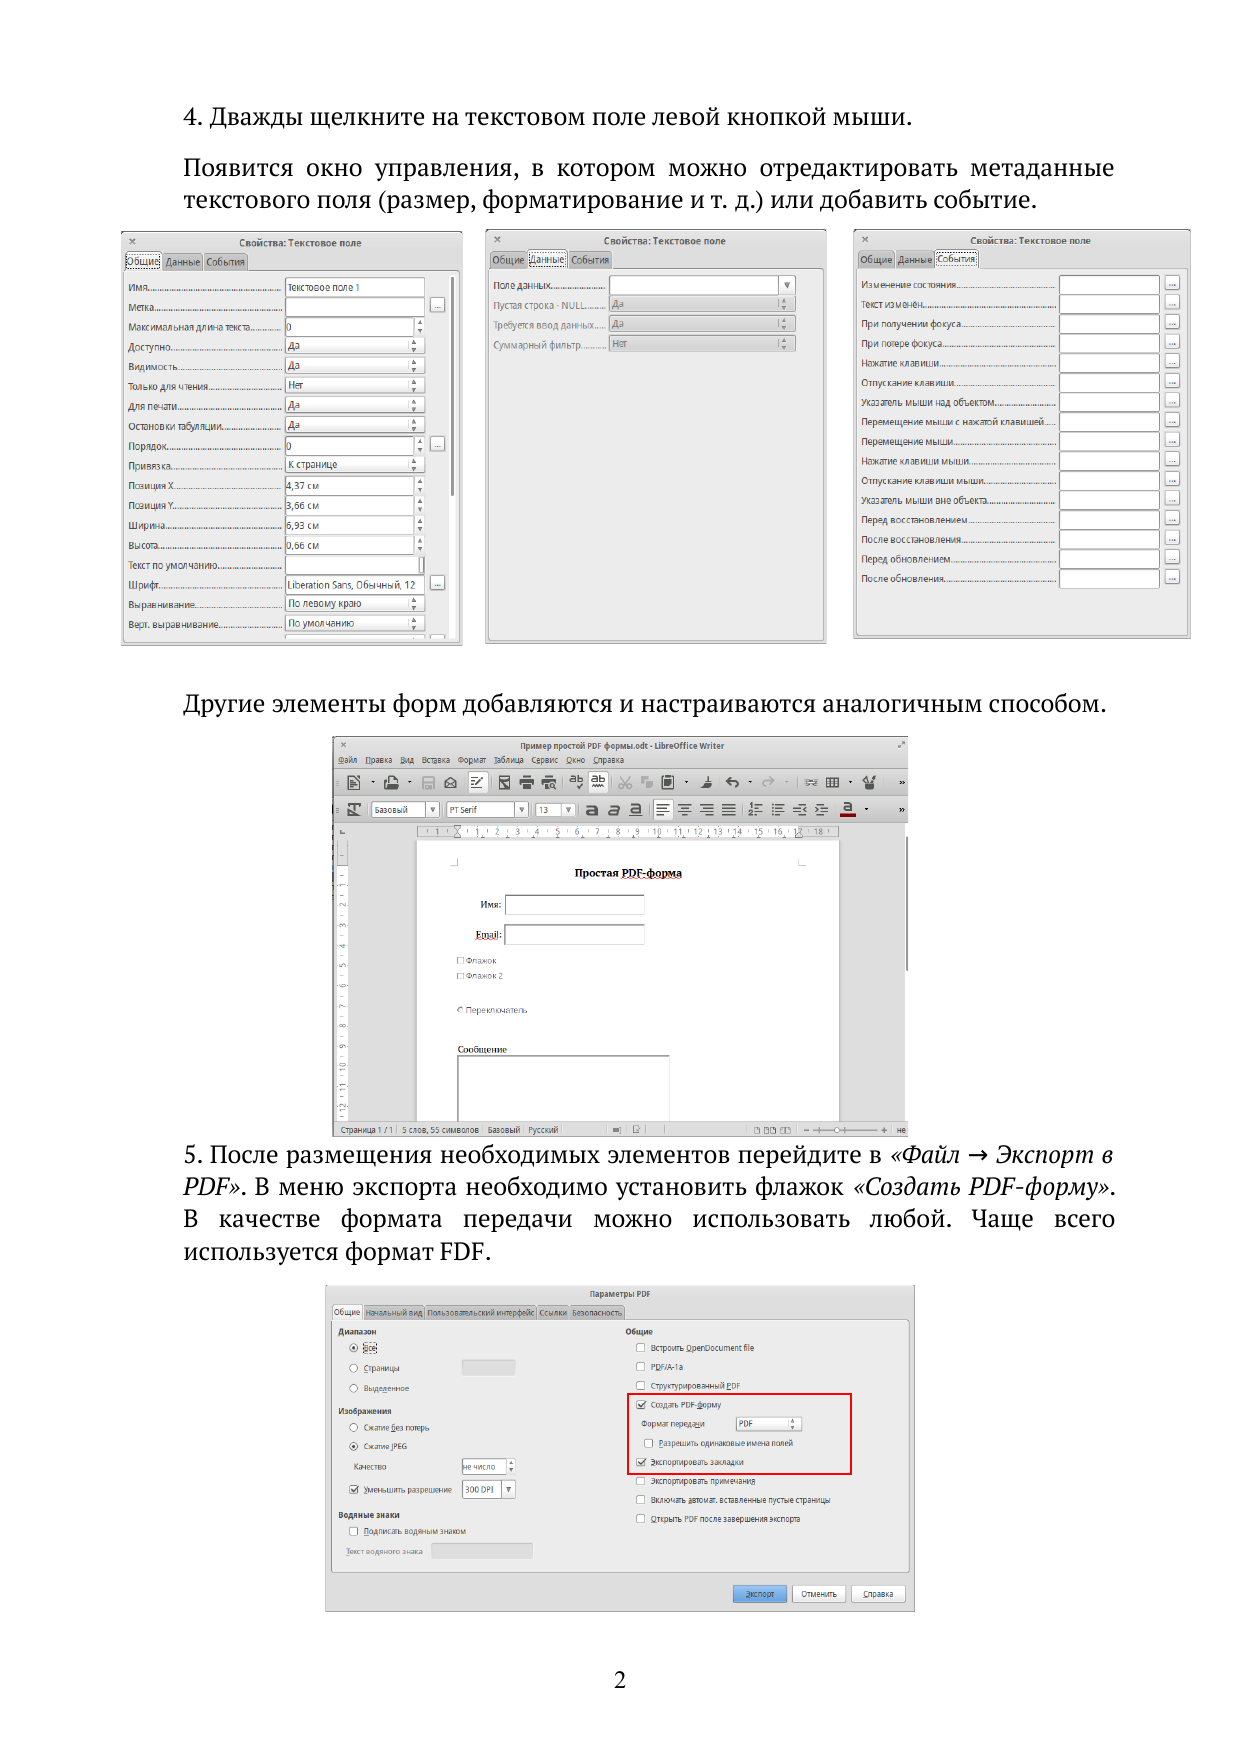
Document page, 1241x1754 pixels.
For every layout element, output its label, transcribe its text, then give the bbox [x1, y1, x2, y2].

text 5. После размещения необходимых элементов перейдите в «Файл → Экспорт в PDF». В меню экспорта необходимо установить флажок «Создать PDF-форму». В качестве формата передачи можно использовать любой. Чаще всего используется формат FDF. [183, 1138, 1116, 1267]
text 4. Дважды щелкните на текстовом поле левой кнопкой мыши. [183, 100, 1116, 133]
picture [853, 229, 1191, 639]
picture [332, 736, 909, 1137]
text Появится окно управления, в котором можно отредактировать метаданные текстового поля (размер, форматирование и т. д.) или добавить событие. [183, 151, 1116, 215]
picture [325, 1285, 915, 1612]
text Другие элементы форм добавляются и настраиваются аналогичным способом. [183, 687, 1116, 719]
picture [485, 229, 827, 644]
picture [121, 231, 463, 646]
